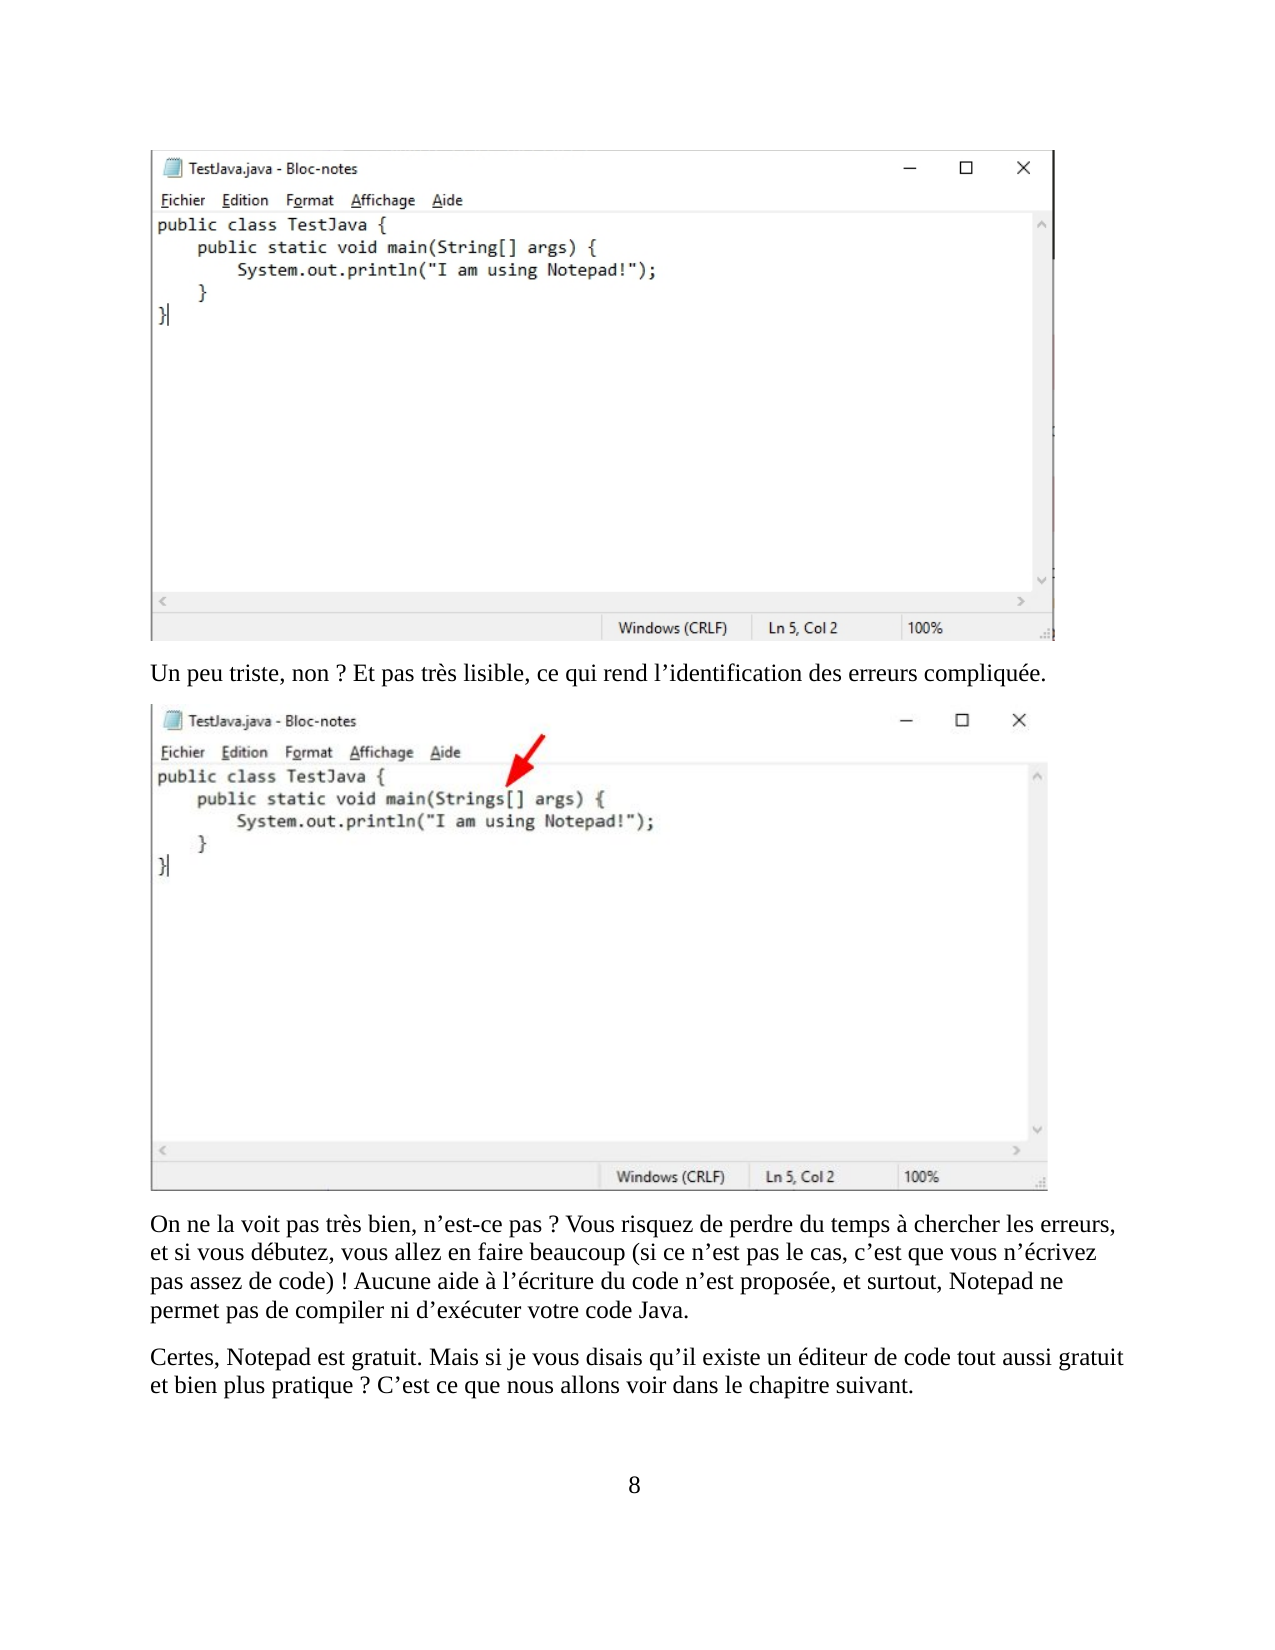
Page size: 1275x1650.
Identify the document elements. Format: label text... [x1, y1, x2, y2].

text Certes, Notepad est gratuit. Mais si je vous disais qu’il existe un éditeur de code tout aussi gratuit et bien plus pratique ? C’est ce que nous allons voir dans le chapitre suivant. [150, 1342, 1125, 1399]
text Un peu triste, non ? Et pas très lisible, ce qui rend l’identification des erreurs compliquée. [150, 658, 1125, 687]
picture [150, 150, 1055, 641]
picture [150, 704, 1048, 1191]
text On ne la voit pas très bien, n’est-ce pas ? Vous risquez de perdre du temps à chercher les erreurs, et si vous débutez, vous allez en faire beaucoup (si ce n’est pas le cas, c’est que vous n’écrivez pas assez de code) ! Aucune aide à l’écriture du code n’est proposée, et surtout, Notepad ne permet pas de compiler ni d’exécuter votre code Java. [150, 1209, 1125, 1324]
